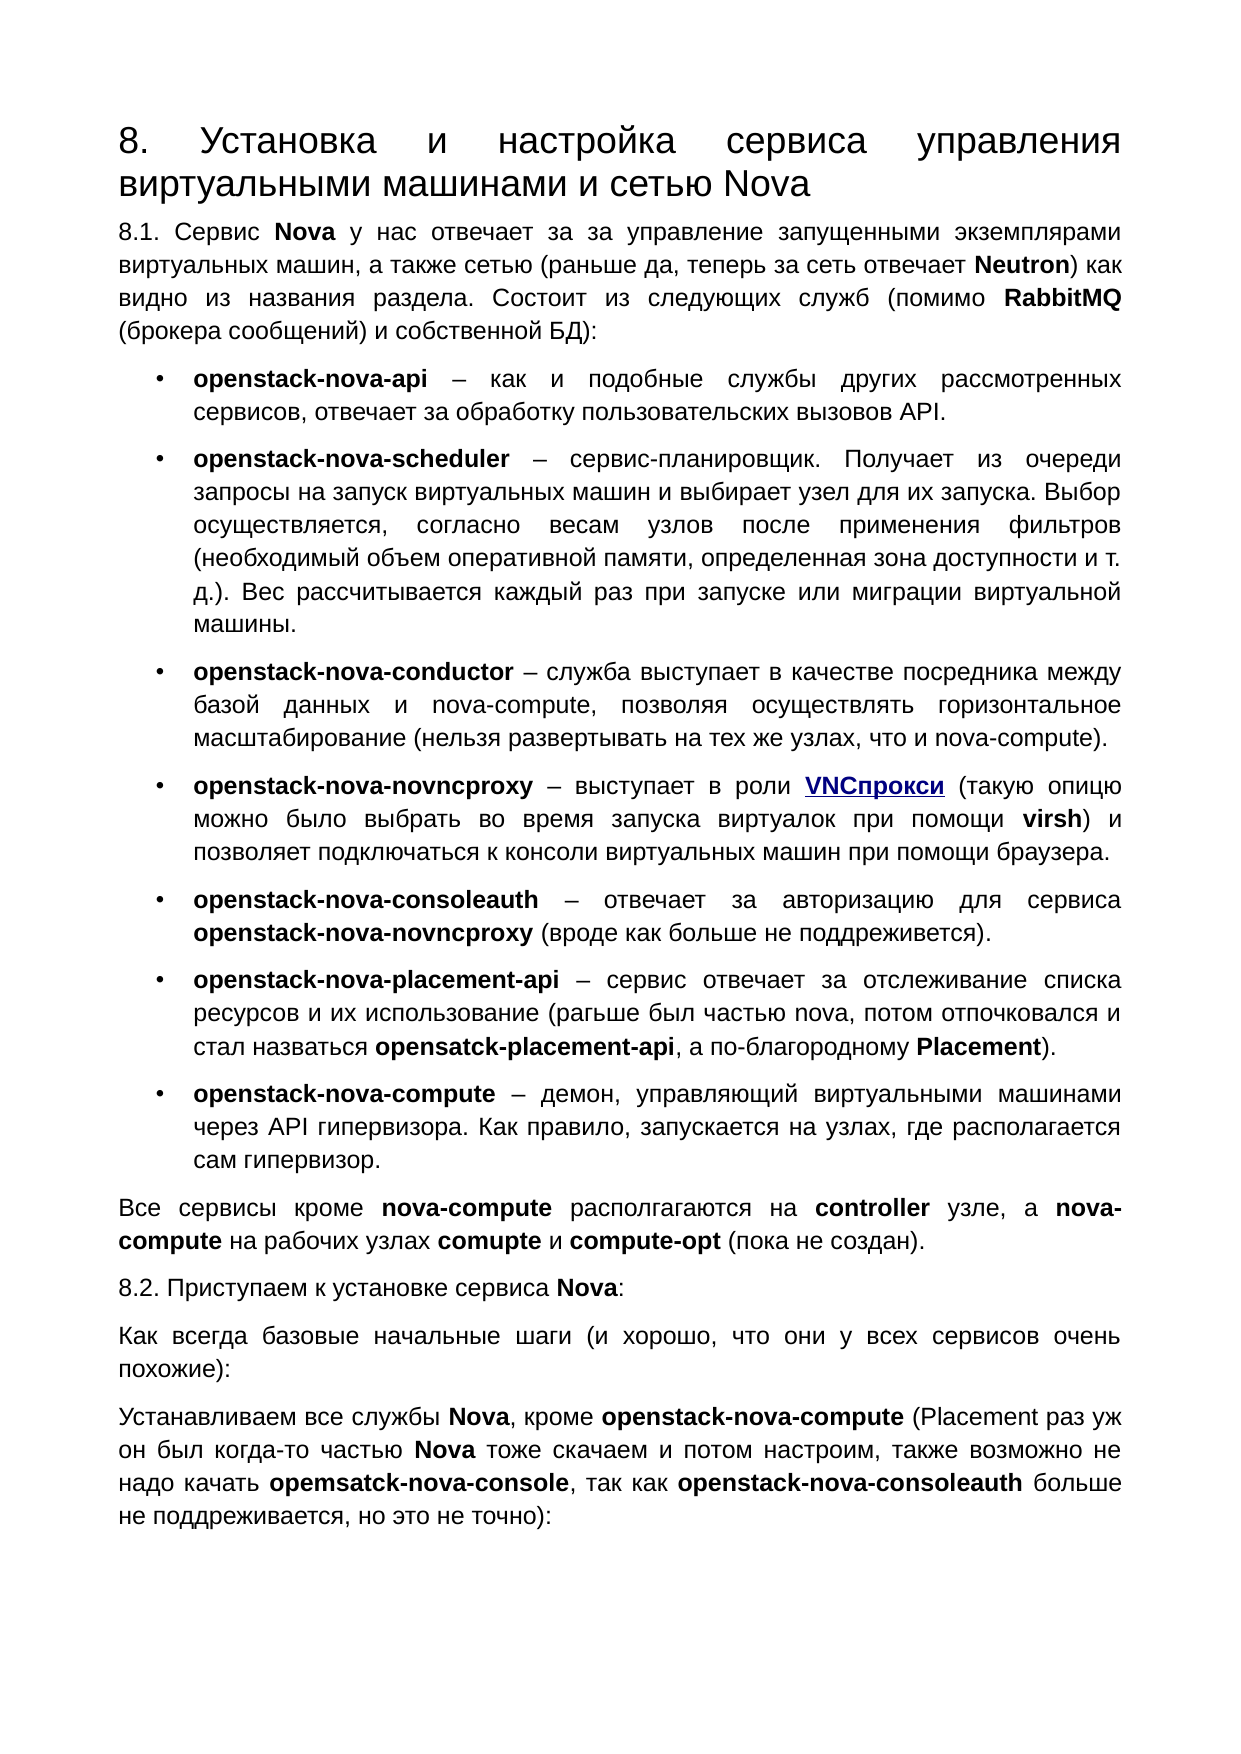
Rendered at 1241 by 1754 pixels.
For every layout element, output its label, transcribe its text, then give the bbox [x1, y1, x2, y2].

list openstack-nova-placement-api – сервис отвечает за отслеживание списка ресурсов и их использование (рагьше был частью nova, потом отпочковался и стал назваться opensatck-placement-api, а по-благородному Placement). [156, 965, 1122, 1060]
subtitle 8. Установка и настройка сервиса управления виртуальными машинами и сетью Nova [118, 118, 1122, 204]
list openstack-nova-novncproxy – выступает в роли VNCпрокси (такую опицю можно было выбрать во время запуска виртуалок при помощи virsh) и позволяет подключаться к консоли виртуальных машин при помощи браузера. [156, 771, 1122, 866]
text Как всегда базовые начальные шаги (и хорошо, что они у всех сервисов очень похожие): [118, 1321, 1122, 1383]
list openstack-nova-consoleauth – отвечает за авторизацию для сервиса openstack-nova-novncproxy (вроде как больше не поддреживется). [156, 884, 1122, 946]
text 8.2. Приступаем к установке сервиса Nova: [118, 1273, 1122, 1302]
list openstack-nova-api – как и подобные службы других рассмотренных сервисов, отвечает за обработку пользовательских вызовов API. [156, 363, 1122, 425]
list openstack-nova-conductor – служба выступает в качестве посредника между базой данных и nova-compute, позволяя осуществлять горизонтальное масштабирование (нельзя развертывать на тех же узлах, что и nova-compute). [156, 657, 1122, 752]
list openstack-nova-compute – демон, управляющий виртуальными машинами через API гипервизора. Как правило, запускается на узлах, где располагается сам гипервизор. [156, 1079, 1122, 1174]
text Устанавливаем все службы Nova, кроме openstack-nova-compute (Placement раз уж он был когда-то частью Nova тоже скачаем и потом настроим, также возможно не надо качать opemsatck-nova-console, так как openstack-nova-consoleauth больше не поддреживается, но это не точно): [118, 1402, 1122, 1529]
text 8.1. Сервис Nova у нас отвечает за за управление запущенными экземплярами виртуальных машин, а также сетью (раньше да, теперь за сеть отвечает Neutron) как видно из названия раздела. Состоит из следующих служб (помимо RabbitMQ (брокера сообщений) и собственной БД): [118, 217, 1122, 345]
list openstack-nova-scheduler – сервис-планировщик. Получает из очереди запросы на запуск виртуальных машин и выбирает узел для их запуска. Выбор осуществляется, согласно весам узлов после применения фильтров (необходимый объем оперативной памяти, определенная зона доступности и т. д.). Вес рассчитывается каждый раз при запуске или миграции виртуальной машины. [156, 444, 1122, 638]
text Все сервисы кроме nova-compute располгагаются на controller узле, а nova-compute на рабочих узлах comupte и compute-opt (пока не создан). [118, 1193, 1122, 1254]
